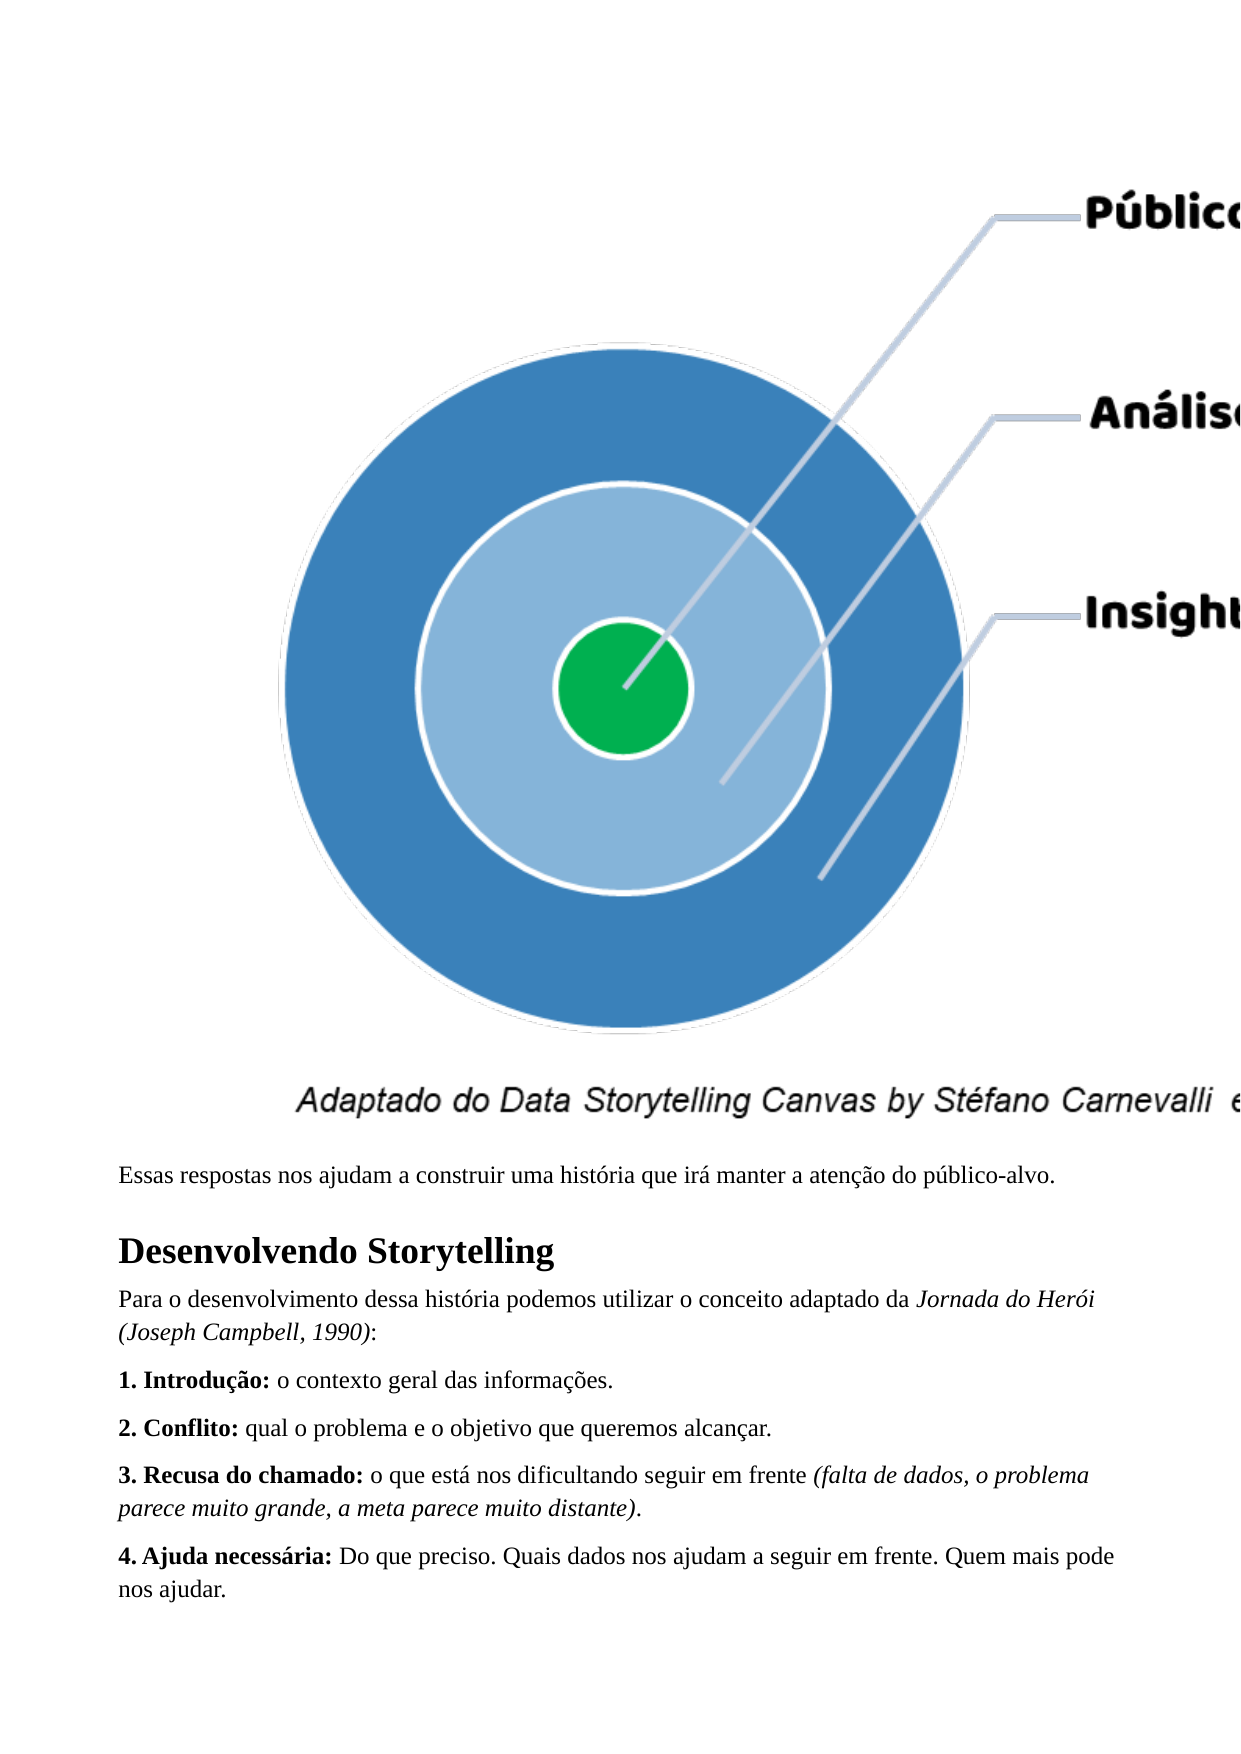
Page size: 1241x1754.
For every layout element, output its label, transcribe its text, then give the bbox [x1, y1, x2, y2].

text 3. Recusa do chamado: o que está nos dificultando seguir em frente (falta de dados, o problema parece muito grande, a meta parece muito distante). [118, 1460, 1122, 1522]
text 4. Ajuda necessária: Do que preciso. Quais dados nos ajudam a seguir em frente. Quem mais pode nos ajudar. [118, 1541, 1122, 1603]
text 2. Conflito: qual o problema e o objetivo que queremos alcançar. [118, 1413, 1122, 1441]
picture [118, 118, 1241, 1142]
text 1. Introdução: o contexto geral das informações. [118, 1365, 1122, 1394]
text Essas respostas nos ajudam a construir uma história que irá manter a atenção do público-alvo. [118, 1160, 1122, 1189]
subtitle Desenvolvendo Storytelling [118, 1229, 1122, 1272]
text Para o desenvolvimento dessa história podemos utilizar o conceito adaptado da Jornada do Herói (Joseph Campbell, 1990): [118, 1284, 1122, 1346]
